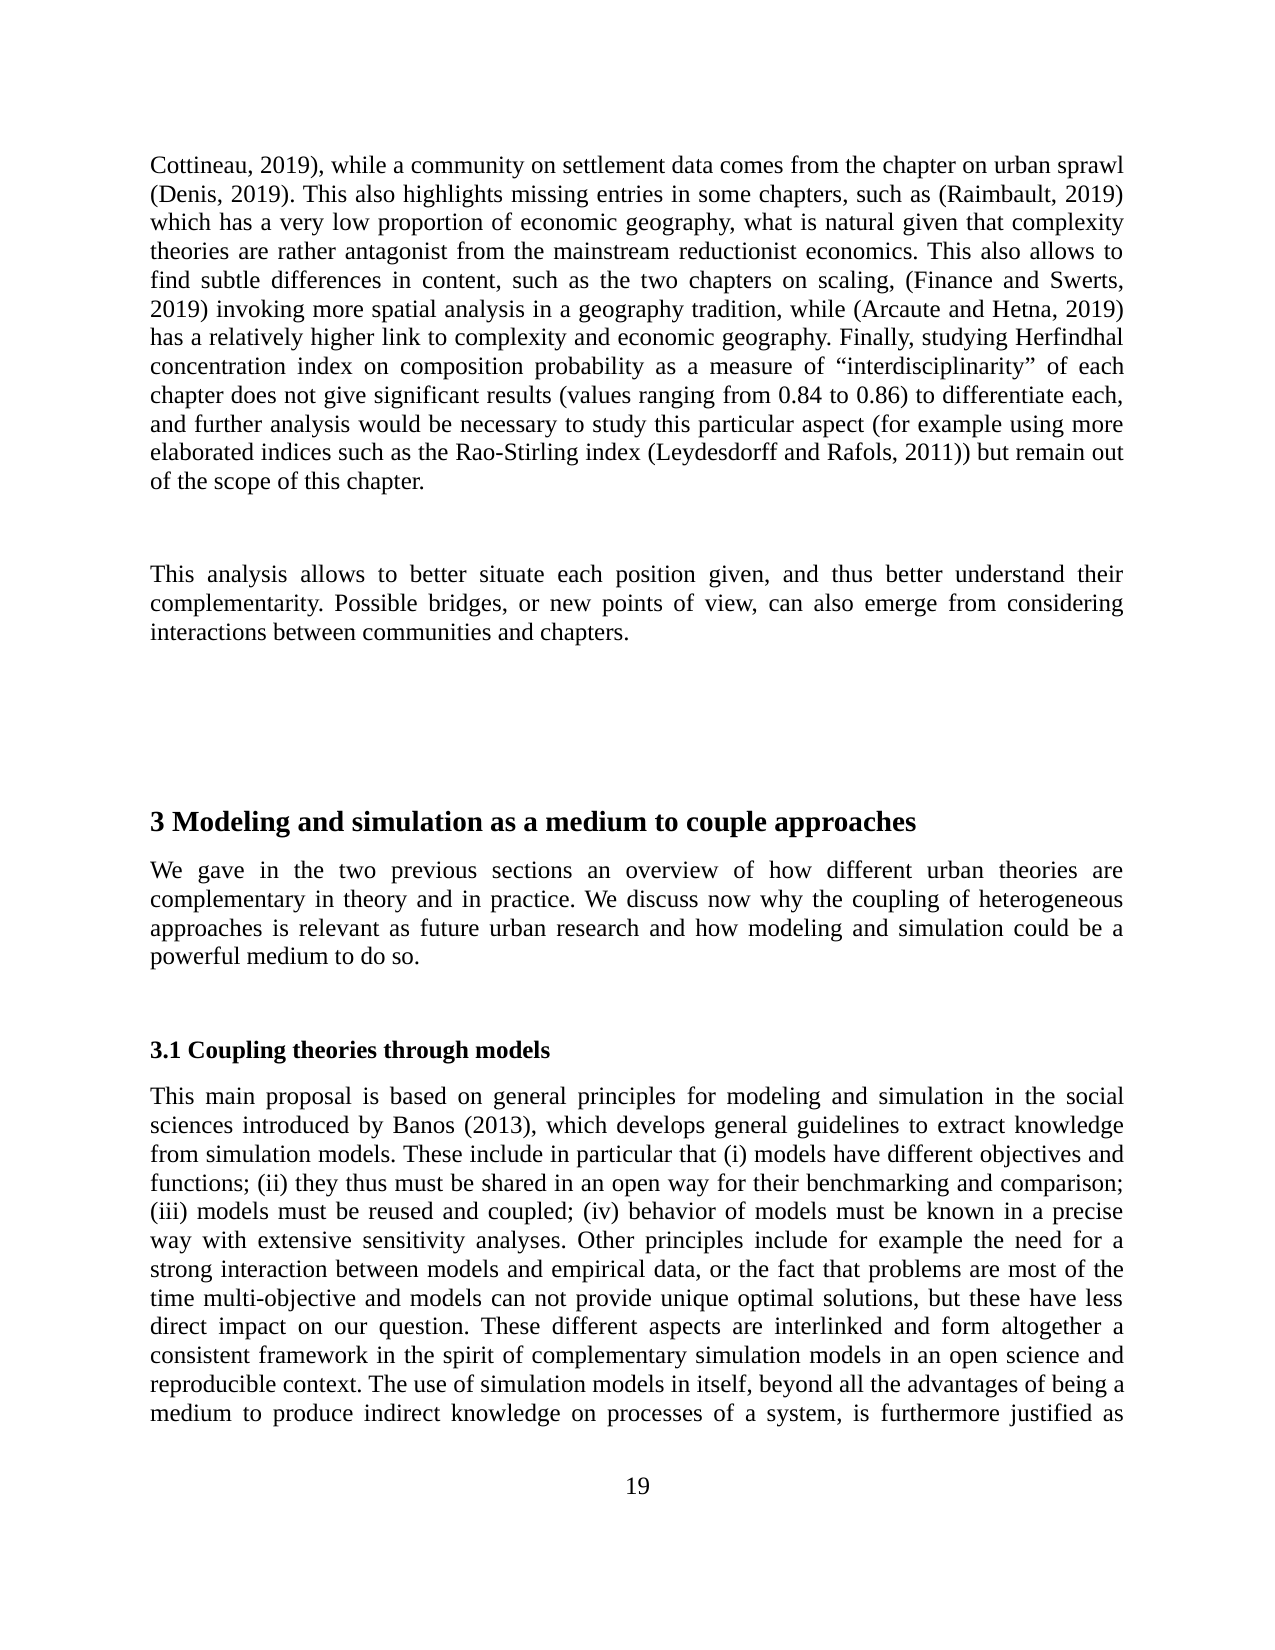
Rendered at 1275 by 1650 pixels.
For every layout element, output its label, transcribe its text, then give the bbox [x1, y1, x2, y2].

text Cottineau, 2019), while a community on settlement data comes from the chapter on urban sprawl (Denis, 2019). This also highlights missing entries in some chapters, such as (Raimbault, 2019) which has a very low proportion of economic geography, what is natural given that complexity theories are rather antagonist from the mainstream reductionist economics. This also allows to find subtle differences in content, such as the two chapters on scaling, (Finance and Swerts, 2019) invoking more spatial analysis in a geography tradition, while (Arcaute and Hetna, 2019) has a relatively higher link to complexity and economic geography. Finally, studying Herfindhal concentration index on composition probability as a measure of “interdisciplinarity” of each chapter does not give significant results (values ranging from 0.84 to 0.86) to differentiate each, and further analysis would be necessary to study this particular aspect (for example using more elaborated indices such as the Rao-Stirling index (Leydesdorff and Rafols, 2011)) but remain out of the scope of this chapter. [150, 150, 1125, 495]
text This main proposal is based on general principles for modeling and simulation in the social sciences introduced by Banos (2013), which develops general guidelines to extract knowledge from simulation models. These include in particular that (i) models have different objectives and functions; (ii) they thus must be shared in an open way for their benchmarking and comparison; (iii) models must be reused and coupled; (iv) behavior of models must be known in a precise way with extensive sensitivity analyses. Other principles include for example the need for a strong interaction between models and empirical data, or the fact that problems are most of the time multi-objective and models can not provide unique optimal solutions, but these have less direct impact on our question. These different aspects are interlinked and form altogether a consistent framework in the spirit of complementary simulation models in an open science and reproducible context. The use of simulation models in itself, beyond all the advantages of being a medium to produce indirect knowledge on processes of a system, is furthermore justified as [150, 1081, 1125, 1426]
list 3 Modeling and simulation as a medium to couple approaches [150, 804, 1125, 837]
text This analysis allows to better situate each position given, and thus better understand their complementarity. Possible bridges, or new points of view, can also emerge from considering interactions between communities and chapters. [150, 559, 1125, 646]
text 3.1 Coupling theories through models [150, 1035, 1125, 1063]
text We gave in the two previous sections an overview of how different urban theories are complementary in theory and in practice. We discuss now why the coupling of heterogeneous approaches is relevant as future urban research and how modeling and simulation could be a powerful medium to do so. [150, 855, 1125, 970]
